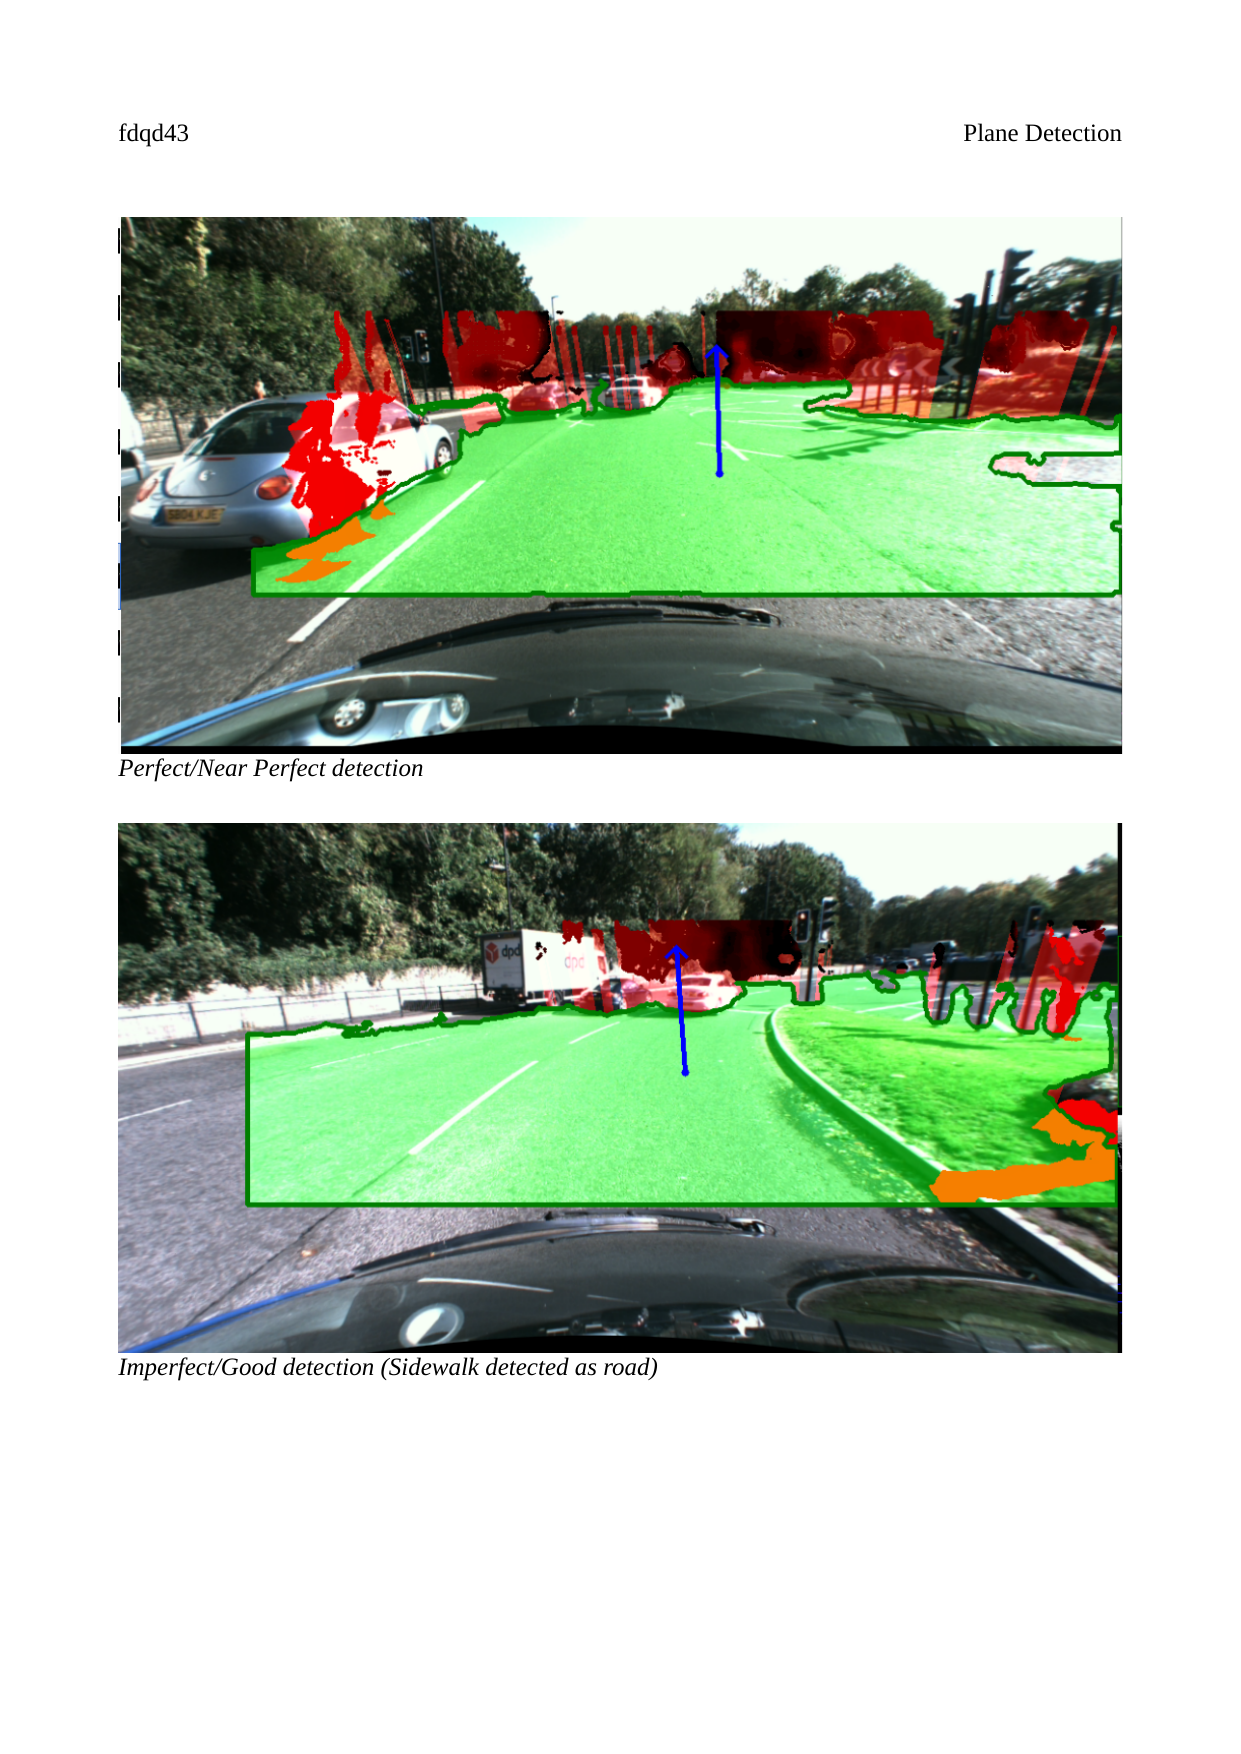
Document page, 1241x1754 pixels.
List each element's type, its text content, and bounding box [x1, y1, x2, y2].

picture [118, 217, 1123, 754]
picture [118, 823, 1123, 1353]
text Imperfect/Good detection (Sidewalk detected as road) [118, 1353, 1122, 1381]
text Perfect/Near Perfect detection [118, 754, 1122, 782]
